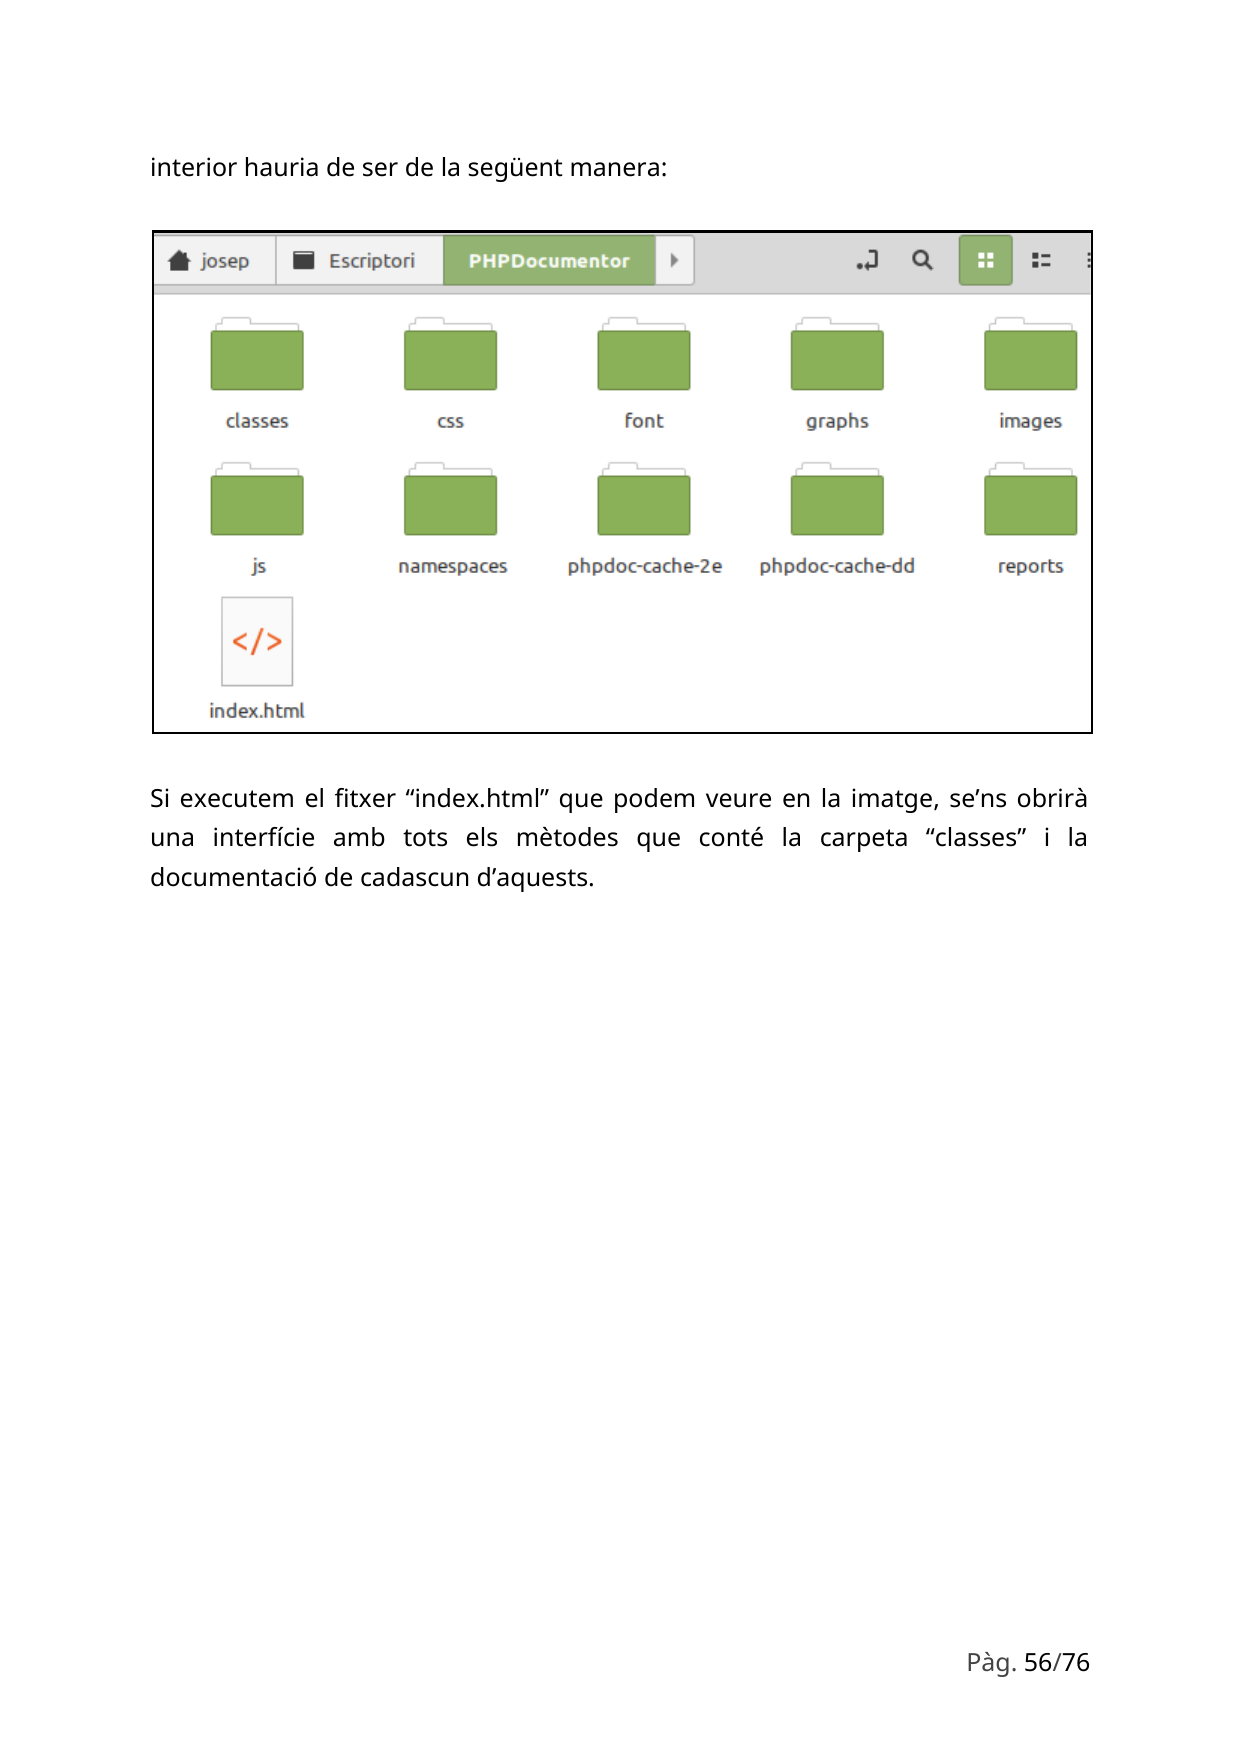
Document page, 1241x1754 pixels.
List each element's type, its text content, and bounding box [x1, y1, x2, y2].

text Generarem la carpeta del PHPDocumentor a l’escriptori, i el seu interior hauria de ser de la següent manera: [150, 150, 1090, 184]
picture [154, 233, 1091, 732]
text Si executem el fitxer “index.html” que podem veure en la imatge, se’ns obrirà una interfície amb tots els mètodes que conté la carpeta “classes” i la documentació de cadascun d’aquests. [150, 781, 1090, 893]
